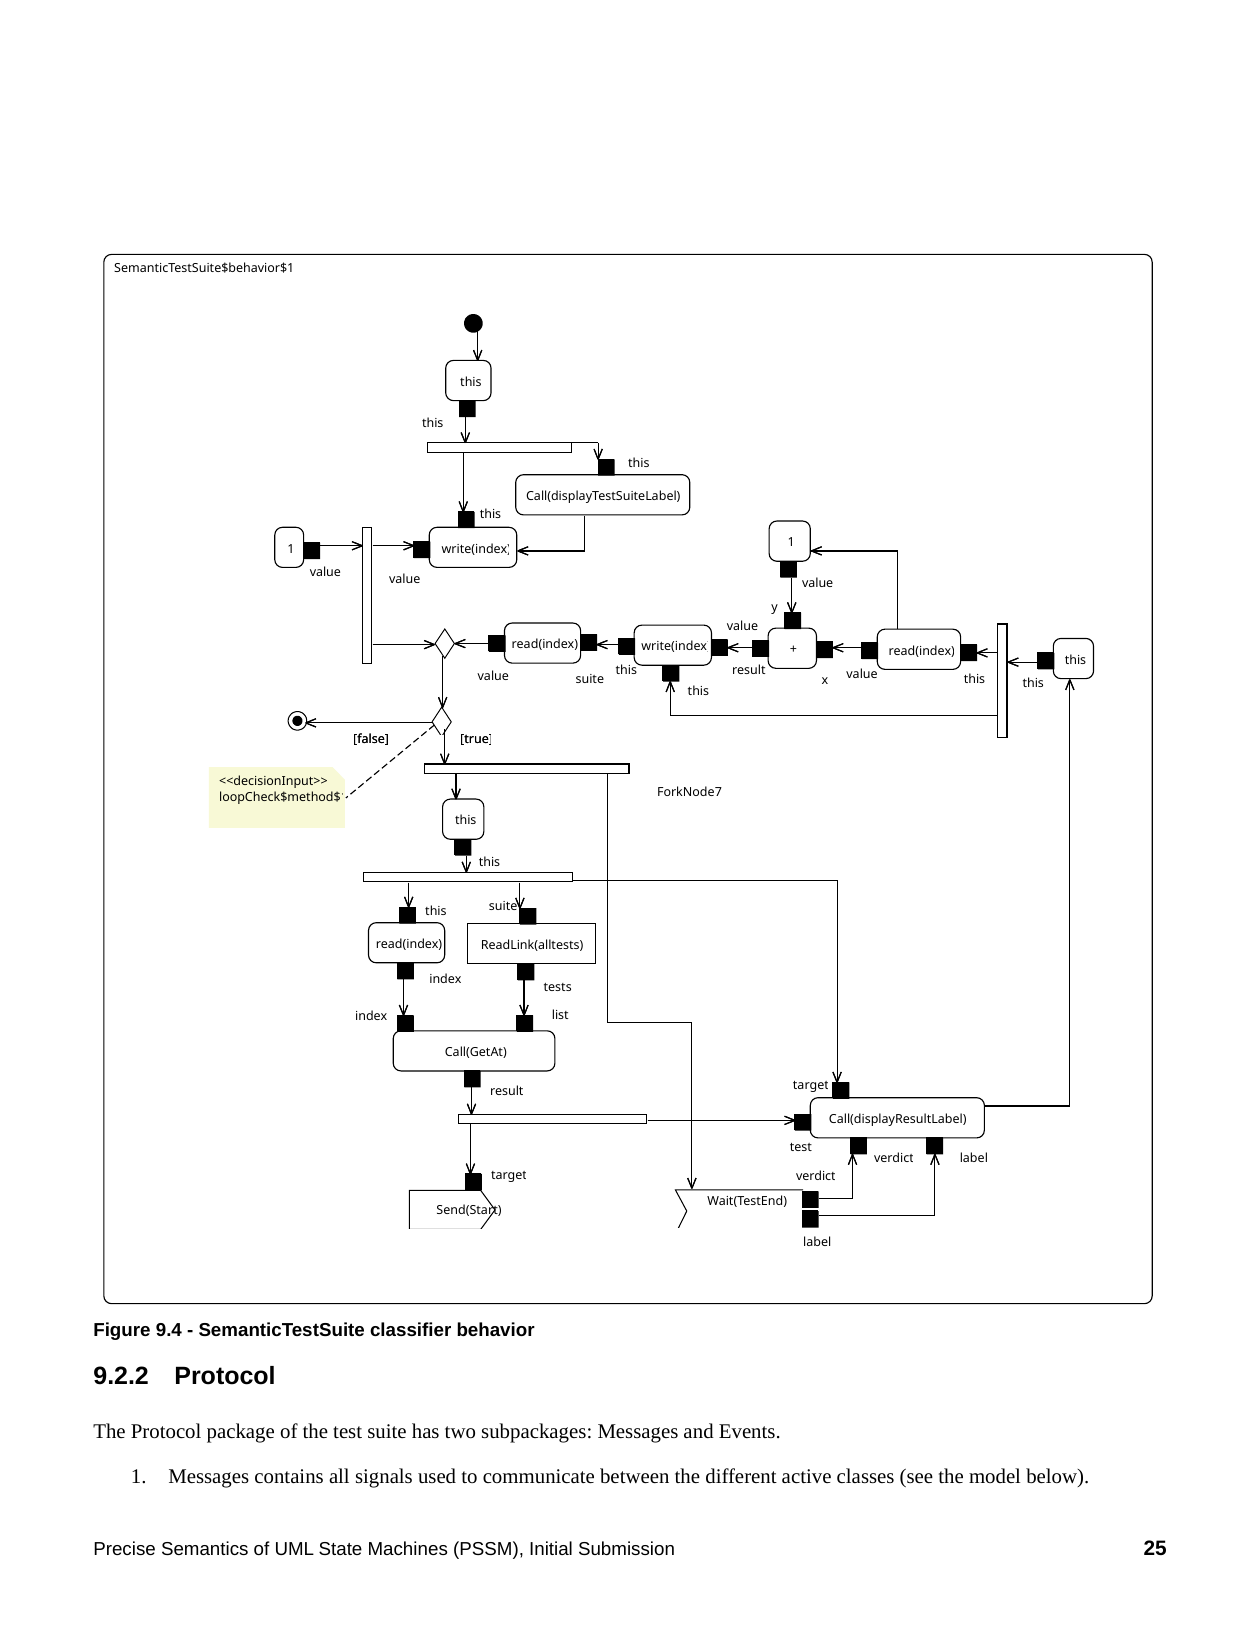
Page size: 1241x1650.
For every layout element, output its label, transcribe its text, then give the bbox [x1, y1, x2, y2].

text Figure 9.4 - SemanticTestSuite classifier behavior [93, 243, 1164, 1340]
list Messages contains all signals used to communicate between the different active classes (see the model below). [131, 1464, 1164, 1488]
subtitle [93, 231, 1164, 243]
subtitle Protocol [93, 1340, 1164, 1390]
text The Protocol package of the test suite has two subpackages: Messages and Events. [93, 1419, 1164, 1443]
